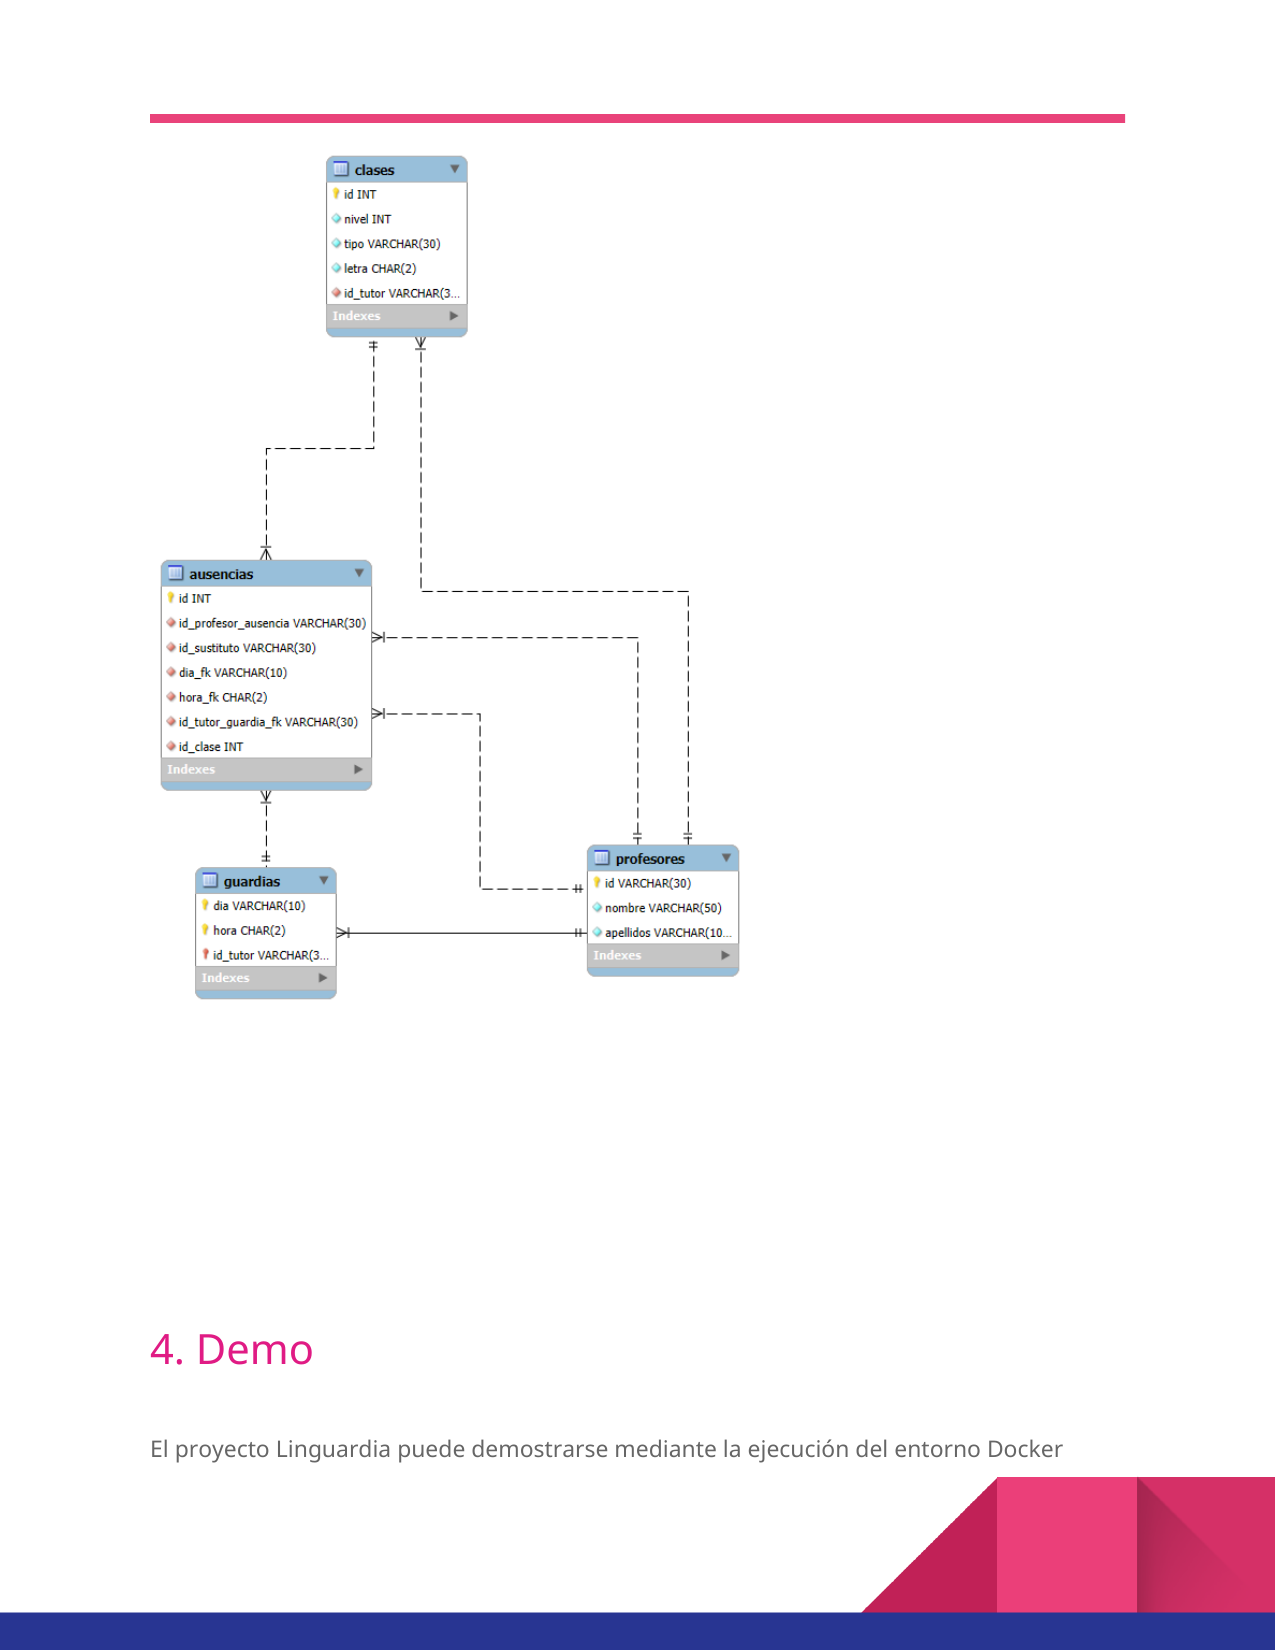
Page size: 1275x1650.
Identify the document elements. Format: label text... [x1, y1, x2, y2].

picture [150, 145, 749, 1009]
subtitle 4. Demo El proyecto Linguardia puede demostrarse mediante la ejecución del entorno Docker [150, 1319, 1125, 1464]
picture [150, 114, 1125, 123]
picture [0, 1475, 1275, 1650]
